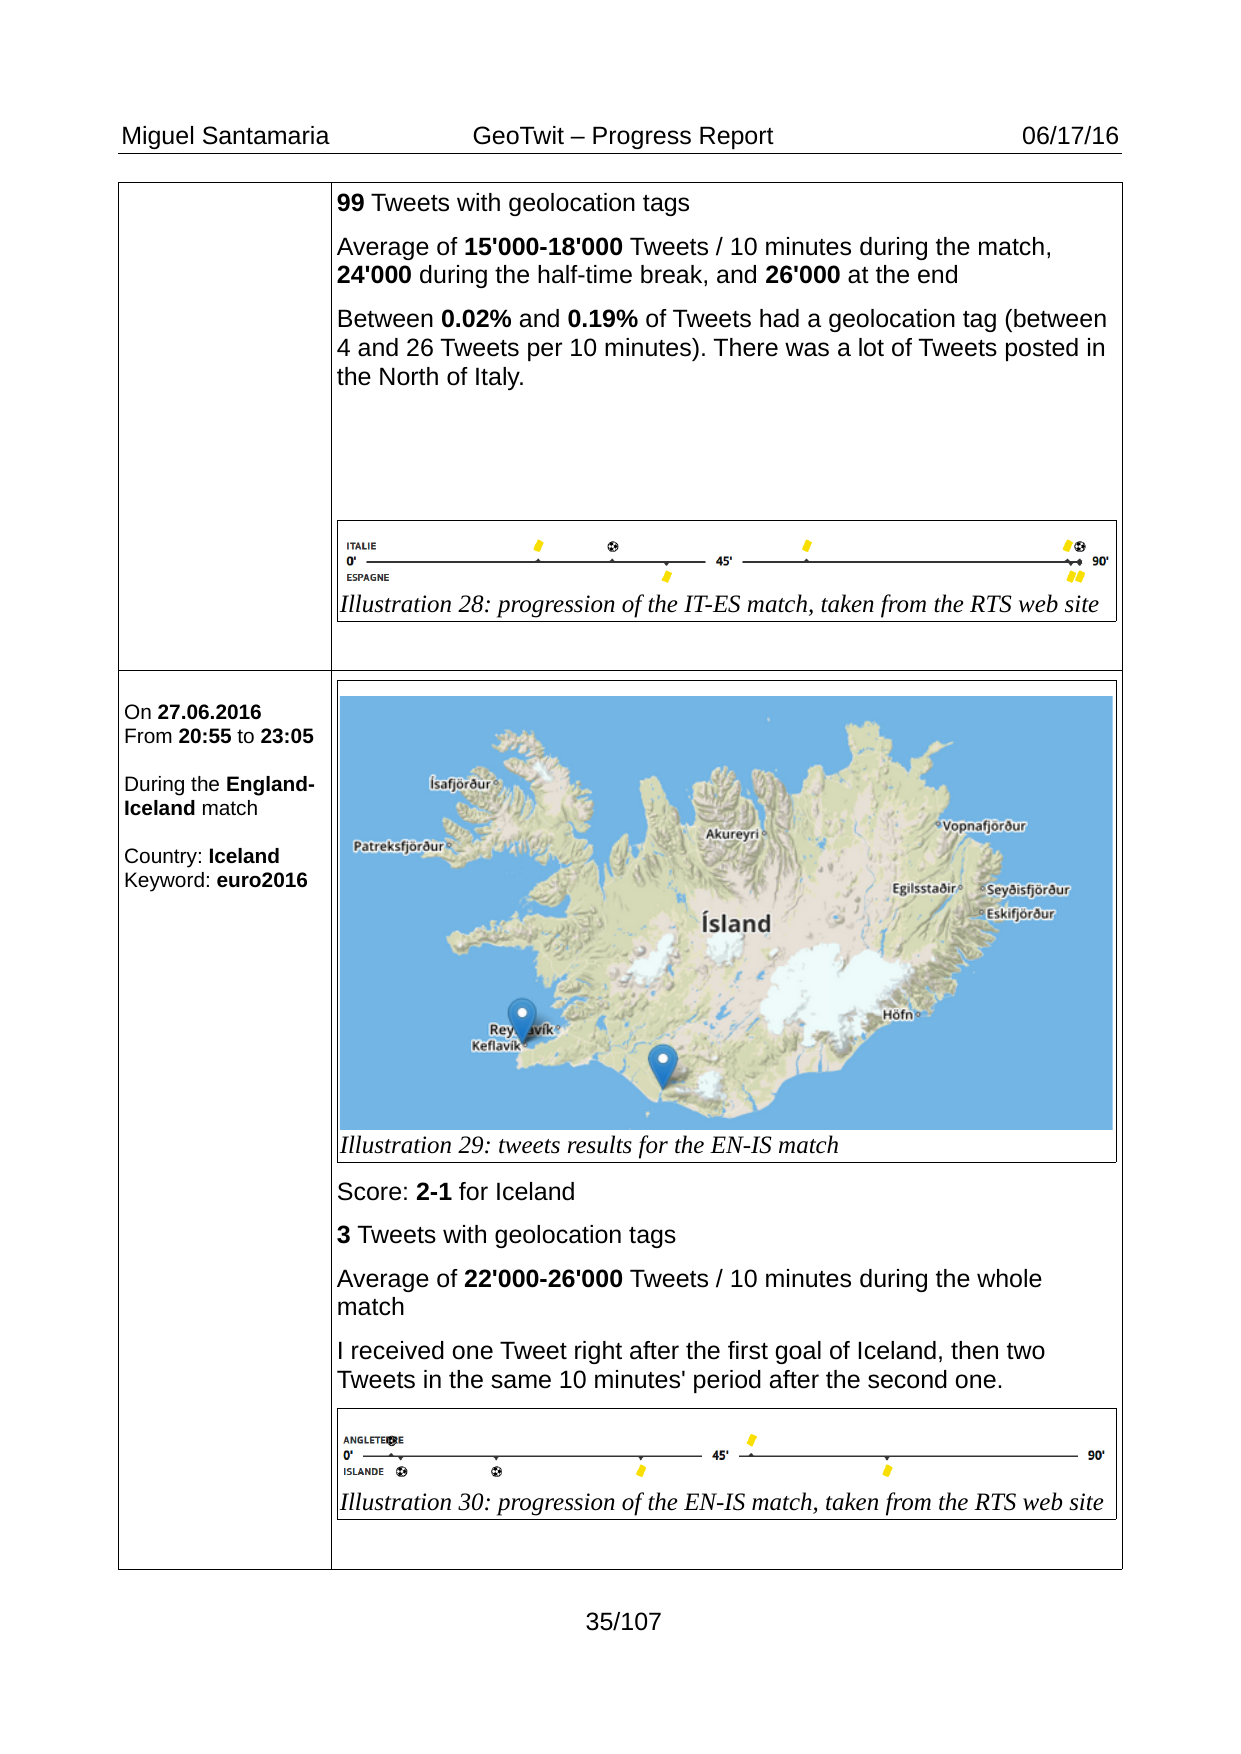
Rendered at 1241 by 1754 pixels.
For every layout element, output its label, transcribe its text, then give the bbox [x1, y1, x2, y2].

table_cell [119, 183, 331, 670]
table_cell Score: 2-1 for Iceland 3 Tweets with geolocation tags Average of 22'000-26'000 Tweets / 10 minutes during the whole match I received one Tweet right after the first goal of Iceland, then two Tweets in the same 10 minutes' period after the second one. [332, 671, 1122, 1568]
table_cell On 27.06.2016 From 20:55 to 23:05 During the England-Iceland match Country: Iceland Keyword: euro2016 [119, 671, 331, 1568]
picture [339, 696, 1113, 1130]
picture [340, 1423, 1113, 1488]
picture [340, 535, 1113, 589]
table_cell Score: 2-0 for Italy 99 Tweets with geolocation tags Average of 15'000-18'000 Tweets / 10 minutes during the match, 24'000 during the half-time break, and 26'000 at the end Between 0.02% and 0.19% of Tweets had a geolocation tag (between 4 and 26 Tweets per 10 minutes). There was a lot of Tweets posted in the North of Italy. [332, 183, 1122, 670]
